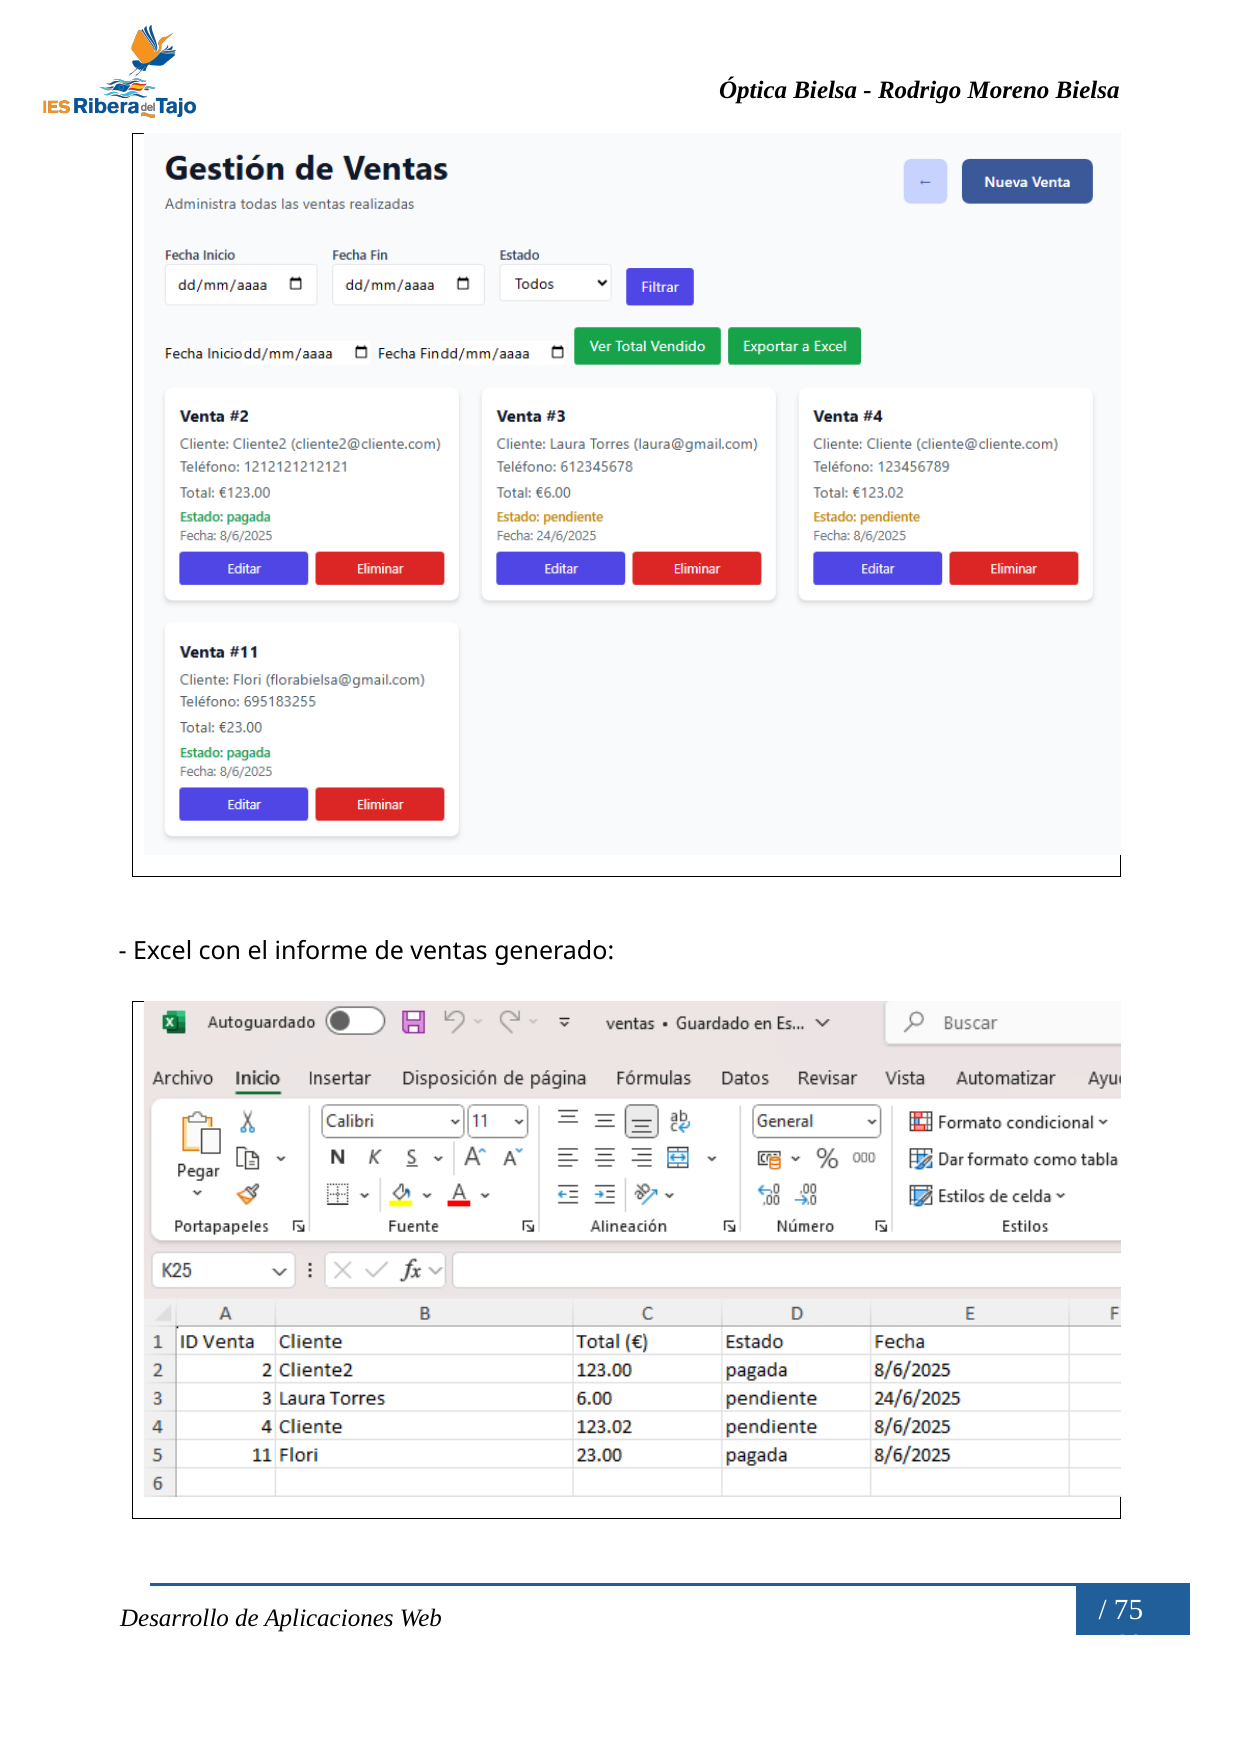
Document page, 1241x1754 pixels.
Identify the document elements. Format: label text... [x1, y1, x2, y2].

table_header [133, 1002, 1120, 1518]
text - Excel con el informe de ventas generado: [118, 933, 1122, 967]
table_header [133, 134, 1120, 876]
